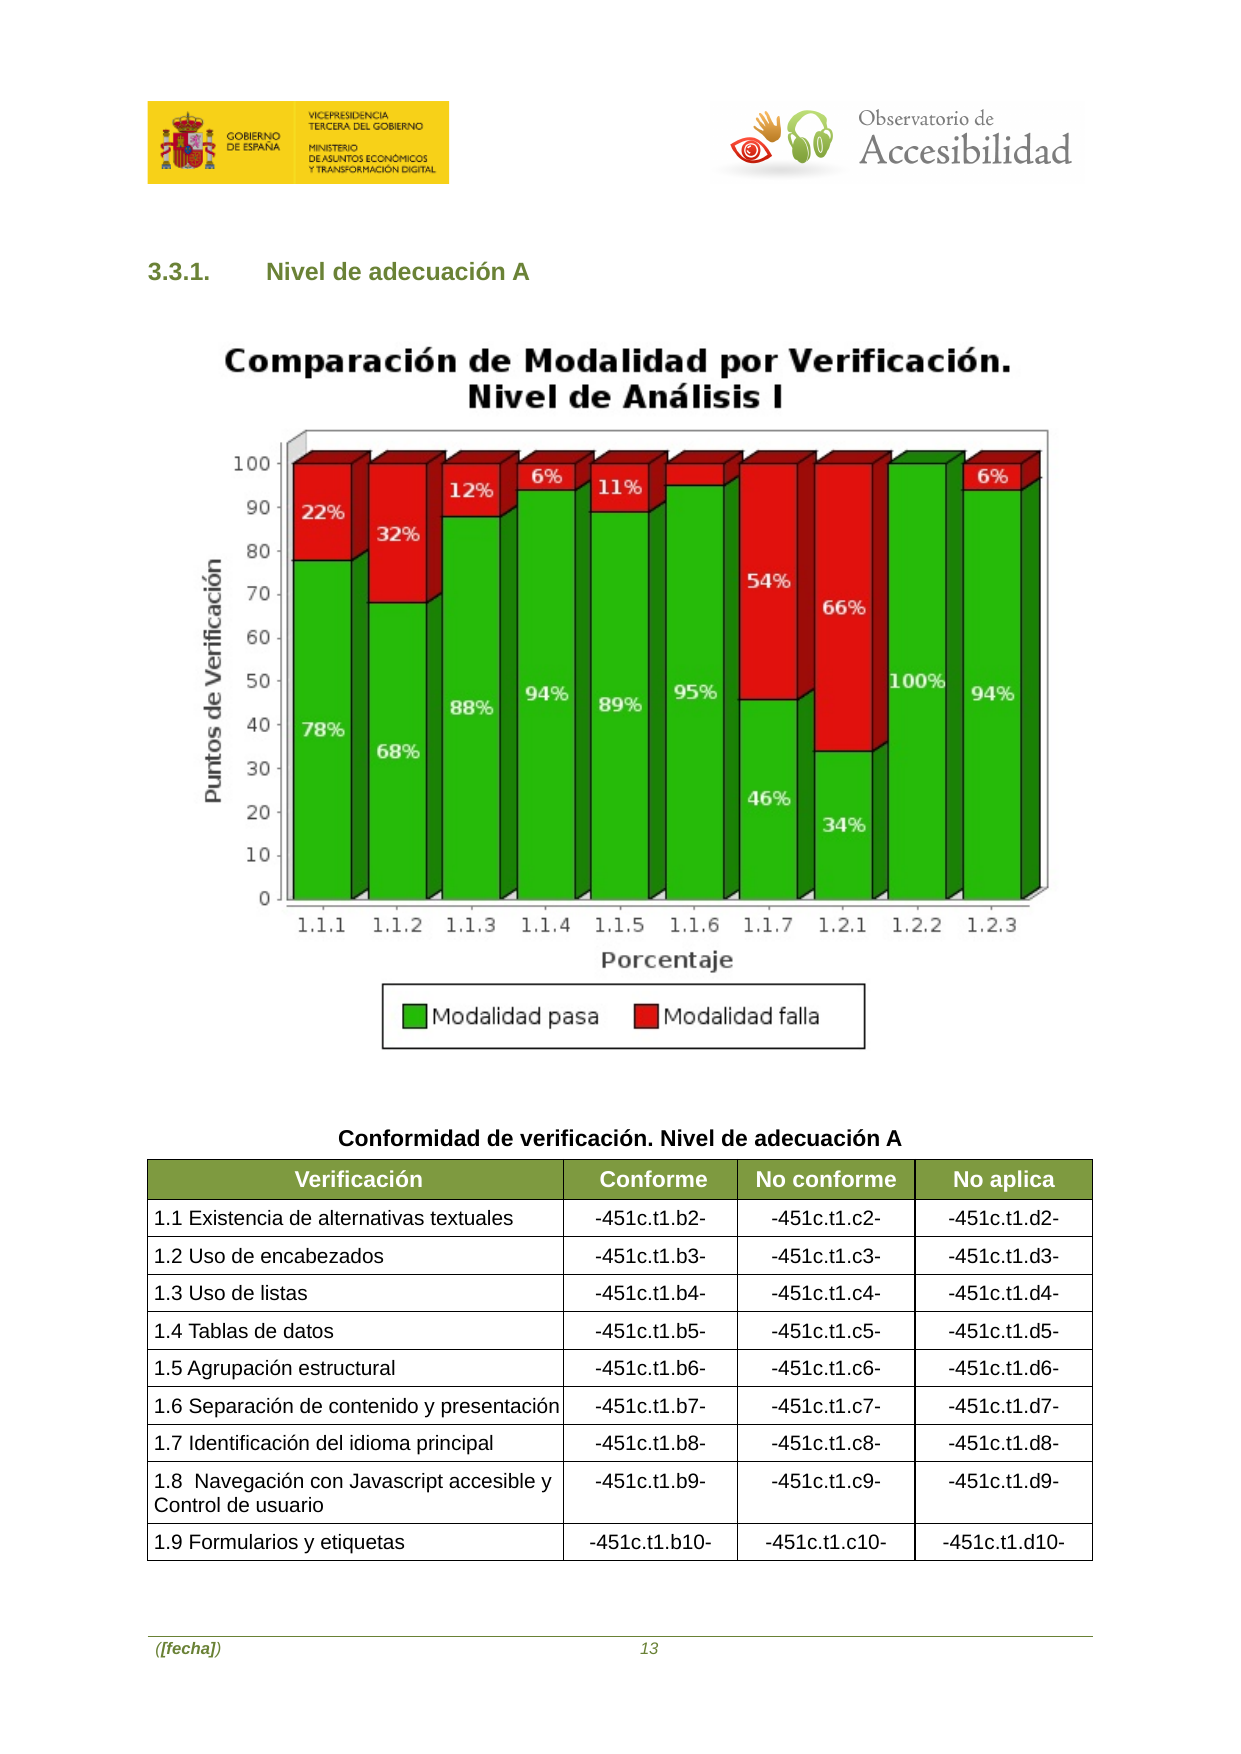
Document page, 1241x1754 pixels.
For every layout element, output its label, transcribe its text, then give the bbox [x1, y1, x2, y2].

table_cell 1.5 Agrupación estructural [148, 1350, 563, 1386]
table_cell -451c.t1.c5- [738, 1312, 914, 1349]
picture [147, 101, 450, 184]
table_cell -451c.t1.c9- [738, 1462, 914, 1523]
table_cell 1.6 Separación de contenido y presentación [148, 1387, 563, 1424]
table_cell -451c.t1.b10- [564, 1524, 737, 1560]
table_cell -451c.t1.b2- [564, 1200, 737, 1236]
table_cell -451c.t1.c10- [738, 1524, 914, 1560]
table_cell -451c.t1.d8- [916, 1425, 1092, 1461]
table_cell -451c.t1.d10- [916, 1524, 1092, 1560]
table_header No aplica [916, 1160, 1092, 1199]
text Conformidad de verificación. Nivel de adecuación A [148, 1124, 1092, 1151]
table_cell -451c.t1.b7- [564, 1387, 737, 1424]
table_cell -451c.t1.b3- [564, 1237, 737, 1274]
subtitle Nivel de adecuación A [148, 257, 1092, 286]
picture [710, 101, 1086, 184]
table_cell -451c.t1.c4- [738, 1275, 914, 1311]
table_cell -451c.t1.d9- [916, 1462, 1092, 1523]
table_cell 1.8 Navegación con Javascript accesible y Control de usuario [148, 1462, 563, 1523]
picture [182, 341, 1066, 1051]
table_header No conforme [738, 1160, 914, 1199]
table_cell -451c.t1.d6- [916, 1350, 1092, 1386]
table_cell -451c.t1.b8- [564, 1425, 737, 1461]
table_cell -451c.t1.c2- [738, 1200, 914, 1236]
table_cell -451c.t1.d4- [916, 1275, 1092, 1311]
table_cell 1.4 Tablas de datos [148, 1312, 563, 1349]
table_header Verificación [148, 1160, 563, 1199]
table_cell -451c.t1.b9- [564, 1462, 737, 1523]
table_cell 1.3 Uso de listas [148, 1275, 563, 1311]
table_cell 1.9 Formularios y etiquetas [148, 1524, 563, 1560]
table_cell 1.2 Uso de encabezados [148, 1237, 563, 1274]
table_cell -451c.t1.b4- [564, 1275, 737, 1311]
table_cell -451c.t1.c8- [738, 1425, 914, 1461]
table_cell -451c.t1.c7- [738, 1387, 914, 1424]
table_cell -451c.t1.d7- [916, 1387, 1092, 1424]
table_cell -451c.t1.c6- [738, 1350, 914, 1386]
table_header Conforme [564, 1160, 737, 1199]
table_cell -451c.t1.d2- [916, 1200, 1092, 1236]
table_cell -451c.t1.c3- [738, 1237, 914, 1274]
table_cell -451c.t1.b5- [564, 1312, 737, 1349]
table_cell -451c.t1.b6- [564, 1350, 737, 1386]
table_cell 1.1 Existencia de alternativas textuales [148, 1200, 563, 1236]
table_cell -451c.t1.d3- [916, 1237, 1092, 1274]
table_cell -451c.t1.d5- [916, 1312, 1092, 1349]
table_cell 1.7 Identificación del idioma principal [148, 1425, 563, 1461]
